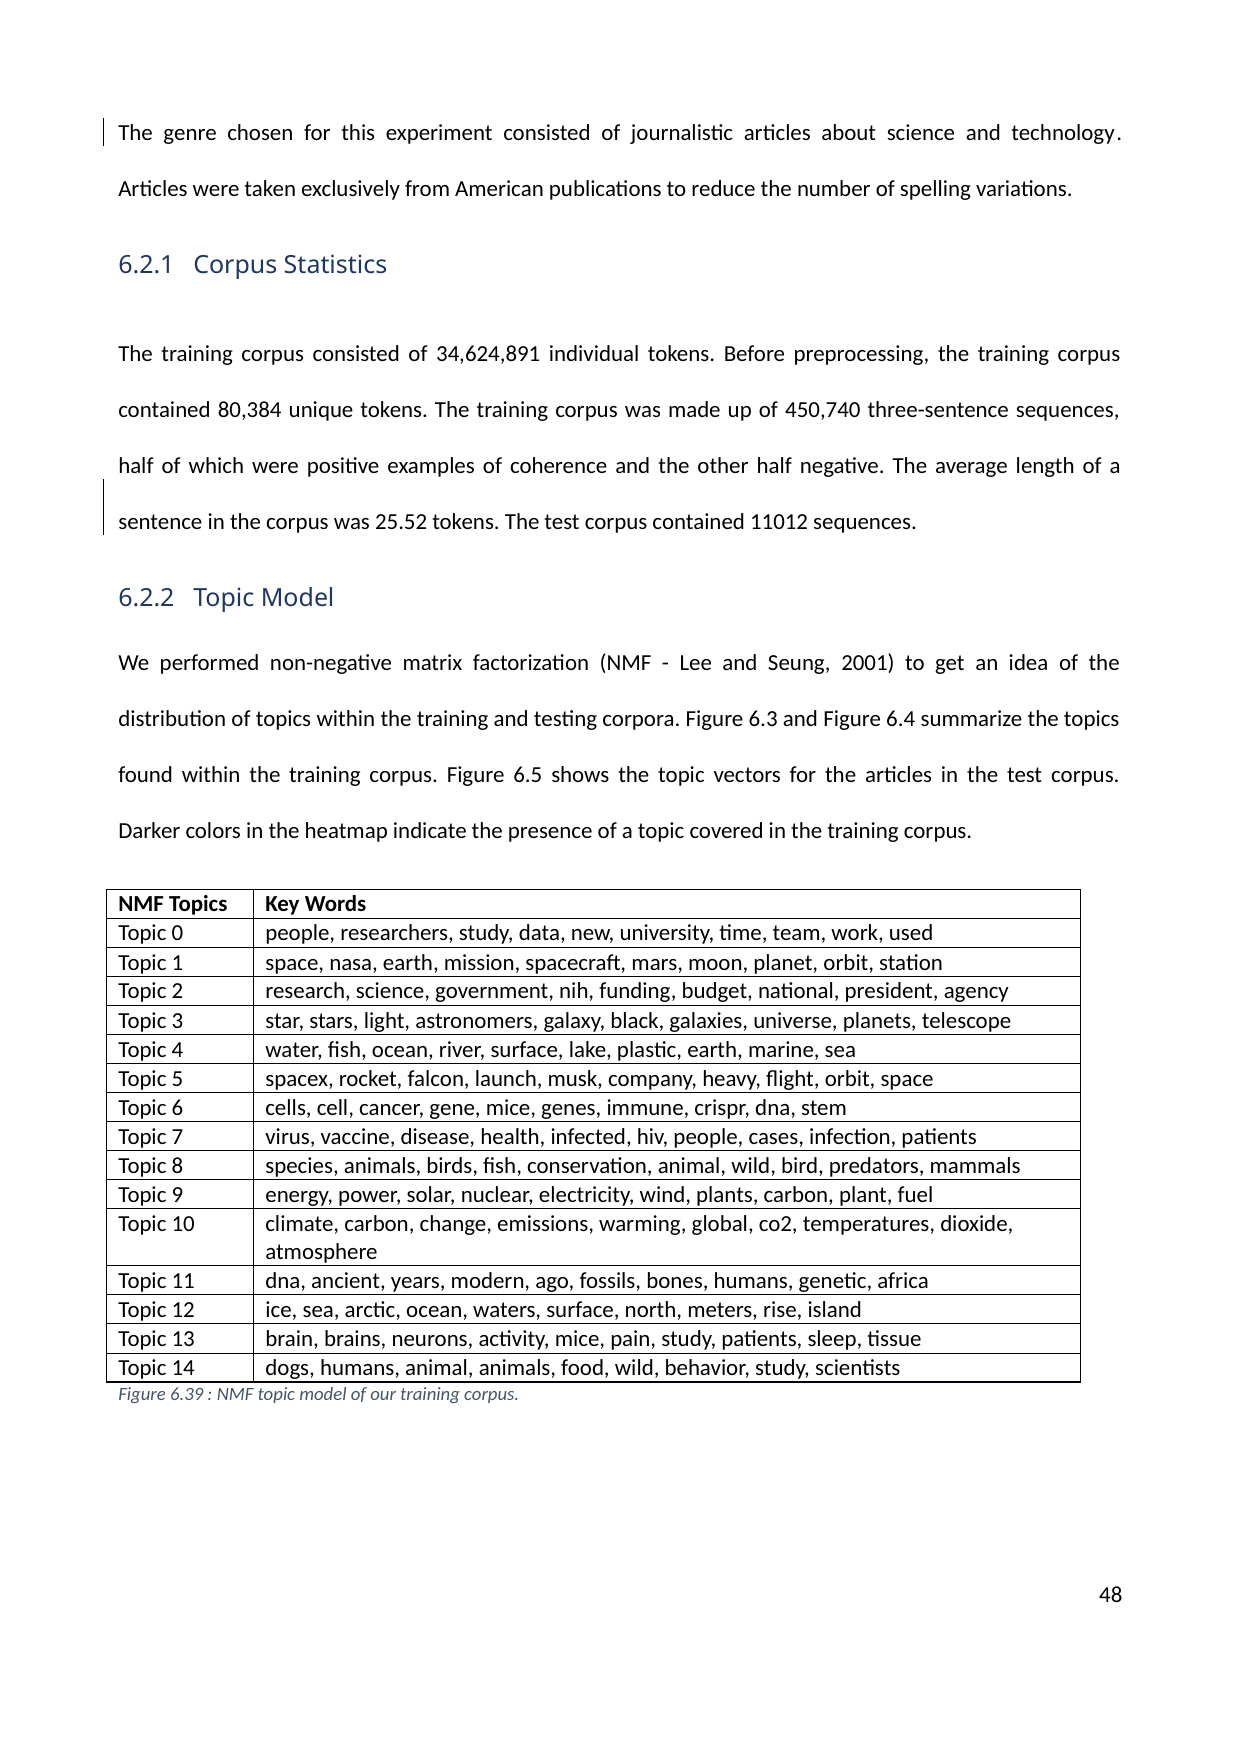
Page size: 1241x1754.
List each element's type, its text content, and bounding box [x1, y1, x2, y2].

text The training corpus consisted of 34,624,891 individual tokens. Before preprocessing, the training corpus contained 80,384 unique tokens. The training corpus was made up of 450,740 three-sentence sequences, half of which were positive examples of coherence and the other half negative. The average length of a sentence in the corpus was 25.52 tokens. The test corpus contained 11012 sequences. [118, 339, 1122, 535]
text Figure 6.39 : NMF topic model of our training corpus. [118, 1382, 1122, 1405]
table_cell energy, power, solar, nuclear, electricity, wind, plants, carbon, plant, fuel [254, 1180, 1080, 1208]
table_cell Topic 8 [107, 1151, 253, 1179]
table_cell space, nasa, earth, mission, spacecraft, mars, moon, planet, orbit, station [254, 948, 1080, 976]
table_cell Topic 12 [107, 1295, 253, 1323]
table_cell people, researchers, study, data, new, university, time, team, work, used [254, 919, 1080, 947]
table_cell star, stars, light, astronomers, galaxy, black, galaxies, universe, planets, telescope [254, 1006, 1080, 1034]
table_cell virus, vaccine, disease, health, infected, hiv, people, cases, infection, patients [254, 1122, 1080, 1150]
table_cell Topic 3 [107, 1006, 253, 1034]
text We performed non-negative matrix factorization (NMF - Lee and Seung, 2001) to get an idea of the distribution of topics within the training and testing corpora. Figure 6.3 and Figure 6.4 summarize the topics found within the training corpus. Figure 6.5 shows the topic vectors for the articles in the test corpus. Darker colors in the heatmap indicate the presence of a topic covered in the training corpus. [118, 648, 1122, 844]
table_cell Topic 13 [107, 1324, 253, 1352]
table_cell dna, ancient, years, modern, ago, fossils, bones, humans, genetic, africa [254, 1266, 1080, 1294]
table_cell Topic 9 [107, 1180, 253, 1208]
table_cell Topic 1 [107, 948, 253, 976]
table_cell Topic 2 [107, 977, 253, 1005]
table_cell research, science, government, nih, funding, budget, national, president, agency [254, 977, 1080, 1005]
table_cell spacex, rocket, falcon, launch, musk, company, heavy, flight, orbit, space [254, 1064, 1080, 1092]
table_cell species, animals, birds, fish, conservation, animal, wild, bird, predators, mammals [254, 1151, 1080, 1179]
table_cell cells, cell, cancer, gene, mice, genes, immune, crispr, dna, stem [254, 1093, 1080, 1121]
table_cell Topic 10 [107, 1209, 253, 1265]
table_cell Topic 14 [107, 1354, 253, 1381]
subtitle Topic Model [118, 579, 1122, 613]
table_cell Topic 5 [107, 1064, 253, 1092]
subtitle Corpus Statistics [118, 247, 1122, 281]
table_cell climate, carbon, change, emissions, warming, global, co2, temperatures, dioxide, atmosphere [254, 1209, 1080, 1265]
table_cell ice, sea, arctic, ocean, waters, surface, north, meters, rise, island [254, 1295, 1080, 1323]
table_cell Topic 11 [107, 1266, 253, 1294]
table_cell dogs, humans, animal, animals, food, wild, behavior, study, scientists [254, 1354, 1080, 1381]
text The genre chosen for this experiment consisted of journalistic articles about science and technology. Articles were taken exclusively from American publications to reduce the number of spelling variations. [118, 118, 1122, 202]
table_cell Topic 7 [107, 1122, 253, 1150]
table_cell water, fish, ocean, river, surface, lake, plastic, earth, marine, sea [254, 1035, 1080, 1063]
table_cell Topic 4 [107, 1035, 253, 1063]
table_cell brain, brains, neurons, activity, mice, pain, study, patients, sleep, tissue [254, 1324, 1080, 1352]
table_header Key Words [254, 890, 1080, 917]
table_header NMF Topics [107, 890, 253, 917]
table_cell Topic 6 [107, 1093, 253, 1121]
table_cell Topic 0 [107, 919, 253, 947]
